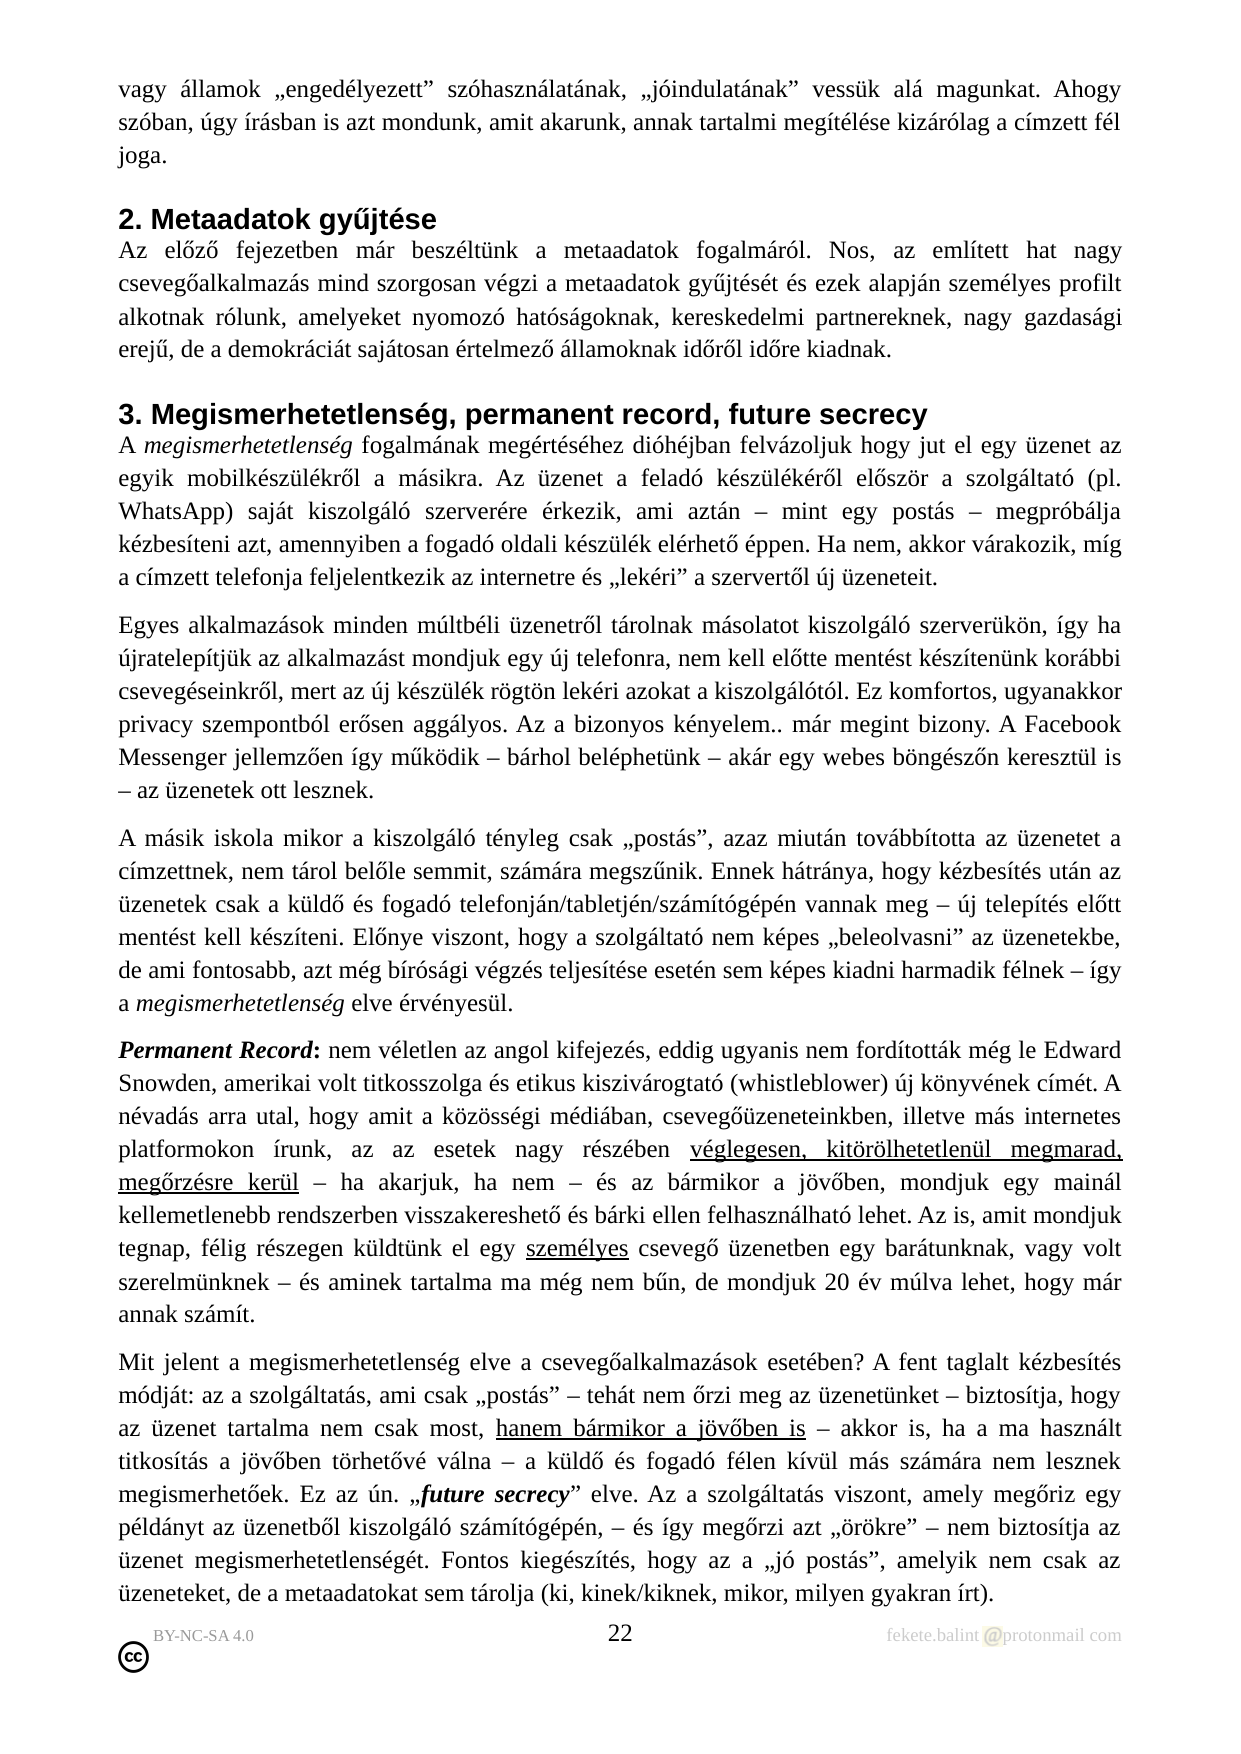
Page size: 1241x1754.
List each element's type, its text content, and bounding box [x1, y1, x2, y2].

subtitle 3. Megismerhetetlenség, permanent record, future secrecy [118, 397, 1122, 430]
text Az előző fejezetben már beszéltünk a metaadatok fogalmáról. Nos, az említett hat nagy csevegőalkalmazás mind szorgosan végzi a metaadatok gyűjtését és ezek alapján személyes profilt alkotnak rólunk, amelyeket nyomozó hatóságoknak, kereskedelmi partnereknek, nagy gazdasági erejű, de a demokráciát sajátosan értelmező államoknak időről időre kiadnak. [118, 236, 1122, 363]
text A másik iskola mikor a kiszolgáló tényleg csak „postás”, azaz miután továbbította az üzenetet a címzettnek, nem tárol belőle semmit, számára megszűnik. Ennek hátránya, hogy kézbesítés után az üzenetek csak a küldő és fogadó telefonján/tabletjén/számítógépén vannak meg – új telepítés előtt mentést kell készíteni. Előnye viszont, hogy a szolgáltató nem képes „beleolvasni” az üzenetekbe, de ami fontosabb, azt még bírósági végzés teljesítése esetén sem képes kiadni harmadik félnek – így a megismerhetetlenség elve érvényesül. [118, 823, 1122, 1017]
picture [118, 1641, 149, 1673]
text A megismerhetetlenség fogalmának megértéséhez dióhéjban felvázoljuk hogy jut el egy üzenet az egyik mobilkészülékről a másikra. Az üzenet a feladó készülékéről először a szolgáltató (pl. WhatsApp) saját kiszolgáló szerverére érkezik, ami aztán – mint egy postás – megpróbálja kézbesíteni azt, amennyiben a fogadó oldali készülék elérhető éppen. Ha nem, akkor várakozik, míg a címzett telefonja feljelentkezik az internetre és „lekéri” a szervertől új üzeneteit. [118, 430, 1122, 591]
text vagy államok „engedélyezett” szóhasználatának, „jóindulatának” vessük alá magunkat. Ahogy szóban, úgy írásban is azt mondunk, amit akarunk, annak tartalmi megítélése kizárólag a címzett fél joga. [118, 74, 1122, 168]
text Egyes alkalmazások minden múltbéli üzenetről tárolnak másolatot kiszolgáló szerverükön, így ha újratelepítjük az alkalmazást mondjuk egy új telefonra, nem kell előtte mentést készítenünk korábbi csevegéseinkről, mert az új készülék rögtön lekéri azokat a kiszolgálótól. Ez komfortos, ugyanakkor privacy szempontból erősen aggályos. Az a bizonyos kényelem.. már megint bizony. A Facebook Messenger jellemzően így működik – bárhol beléphetünk – akár egy webes böngészőn keresztül is – az üzenetek ott lesznek. [118, 610, 1122, 804]
text Mit jelent a megismerhetetlenség elve a csevegőalkalmazások esetében? A fent taglalt kézbesítés módját: az a szolgáltatás, ami csak „postás” – tehát nem őrzi meg az üzenetünket – biztosítja, hogy az üzenet tartalma nem csak most, hanem bármikor a jövőben is – akkor is, ha a ma használt titkosítás a jövőben törhetővé válna – a küldő és fogadó félen kívül más számára nem lesznek megismerhetőek. Ez az ún. „future secrecy” elve. Az a szolgáltatás viszont, amely megőriz egy példányt az üzenetből kiszolgáló számítógépén, – és így megőrzi azt „örökre” – nem biztosítja az üzenet megismerhetetlenségét. Fontos kiegészítés, hogy az a „jó postás”, amelyik nem csak az üzeneteket, de a metaadatokat sem tárolja (ki, kinek/kiknek, mikor, milyen gyakran írt). [118, 1347, 1122, 1607]
picture [982, 1626, 1003, 1647]
subtitle 2. Metaadatok gyűjtése [118, 202, 1122, 236]
text Permanent Record: nem véletlen az angol kifejezés, eddig ugyanis nem fordították még le Edward Snowden, amerikai volt titkosszolga és etikus kiszivárogtató (whistleblower) új könyvének címét. A névadás arra utal, hogy amit a közösségi médiában, csevegőüzeneteinkben, illetve más internetes platformokon írunk, az az esetek nagy részében véglegesen, kitörölhetetlenül megmarad, megőrzésre kerül – ha akarjuk, ha nem – és az bármikor a jövőben, mondjuk egy mainál kellemetlenebb rendszerben visszakereshető és bárki ellen felhasználható lehet. Az is, amit mondjuk tegnap, félig részegen küldtünk el egy személyes csevegő üzenetben egy barátunknak, vagy volt szerelmünknek – és aminek tartalma ma még nem bűn, de mondjuk 20 év múlva lehet, hogy már annak számít. [118, 1035, 1122, 1328]
